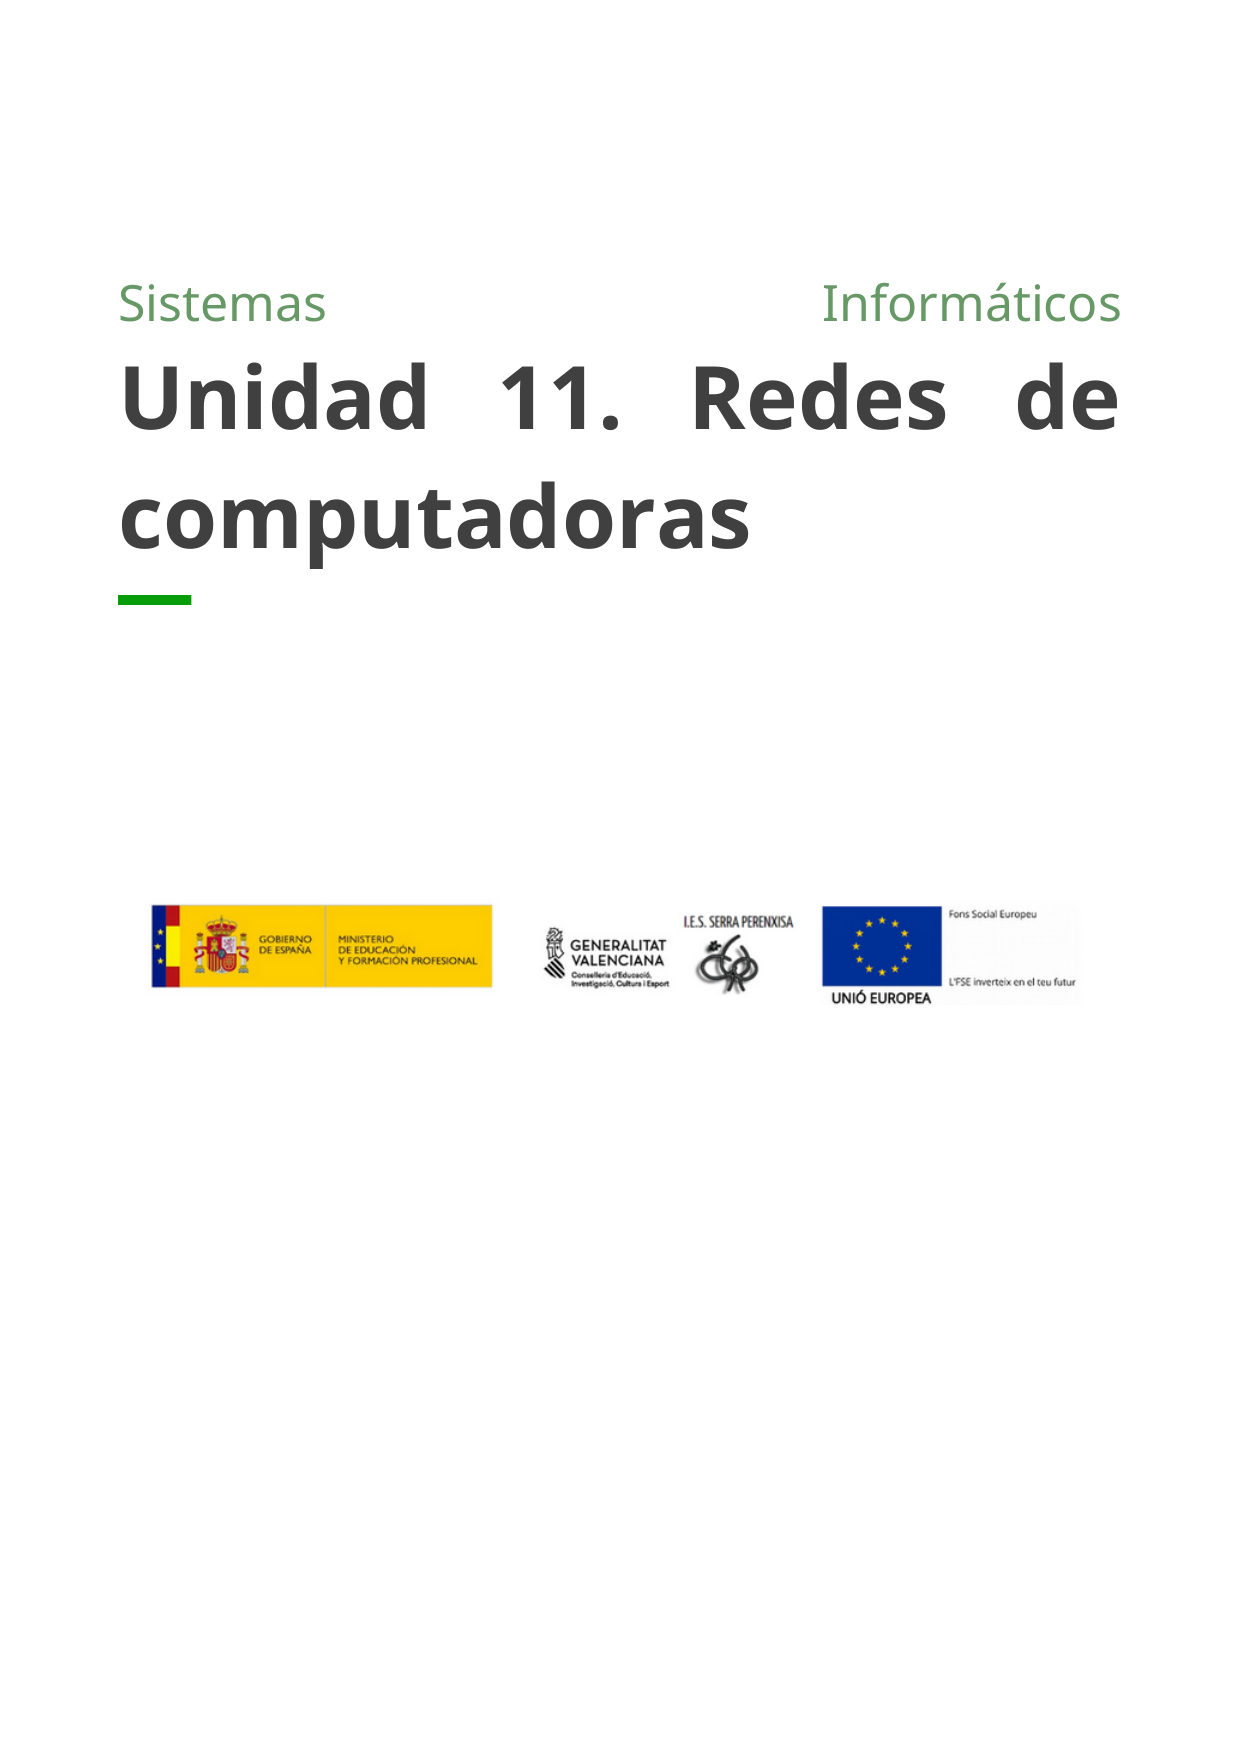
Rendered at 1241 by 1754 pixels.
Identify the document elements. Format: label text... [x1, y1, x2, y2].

picture [118, 595, 192, 605]
picture [118, 885, 1123, 1005]
title Sistemas Informáticos Unidad 11. Redes de computadoras [118, 268, 1122, 574]
